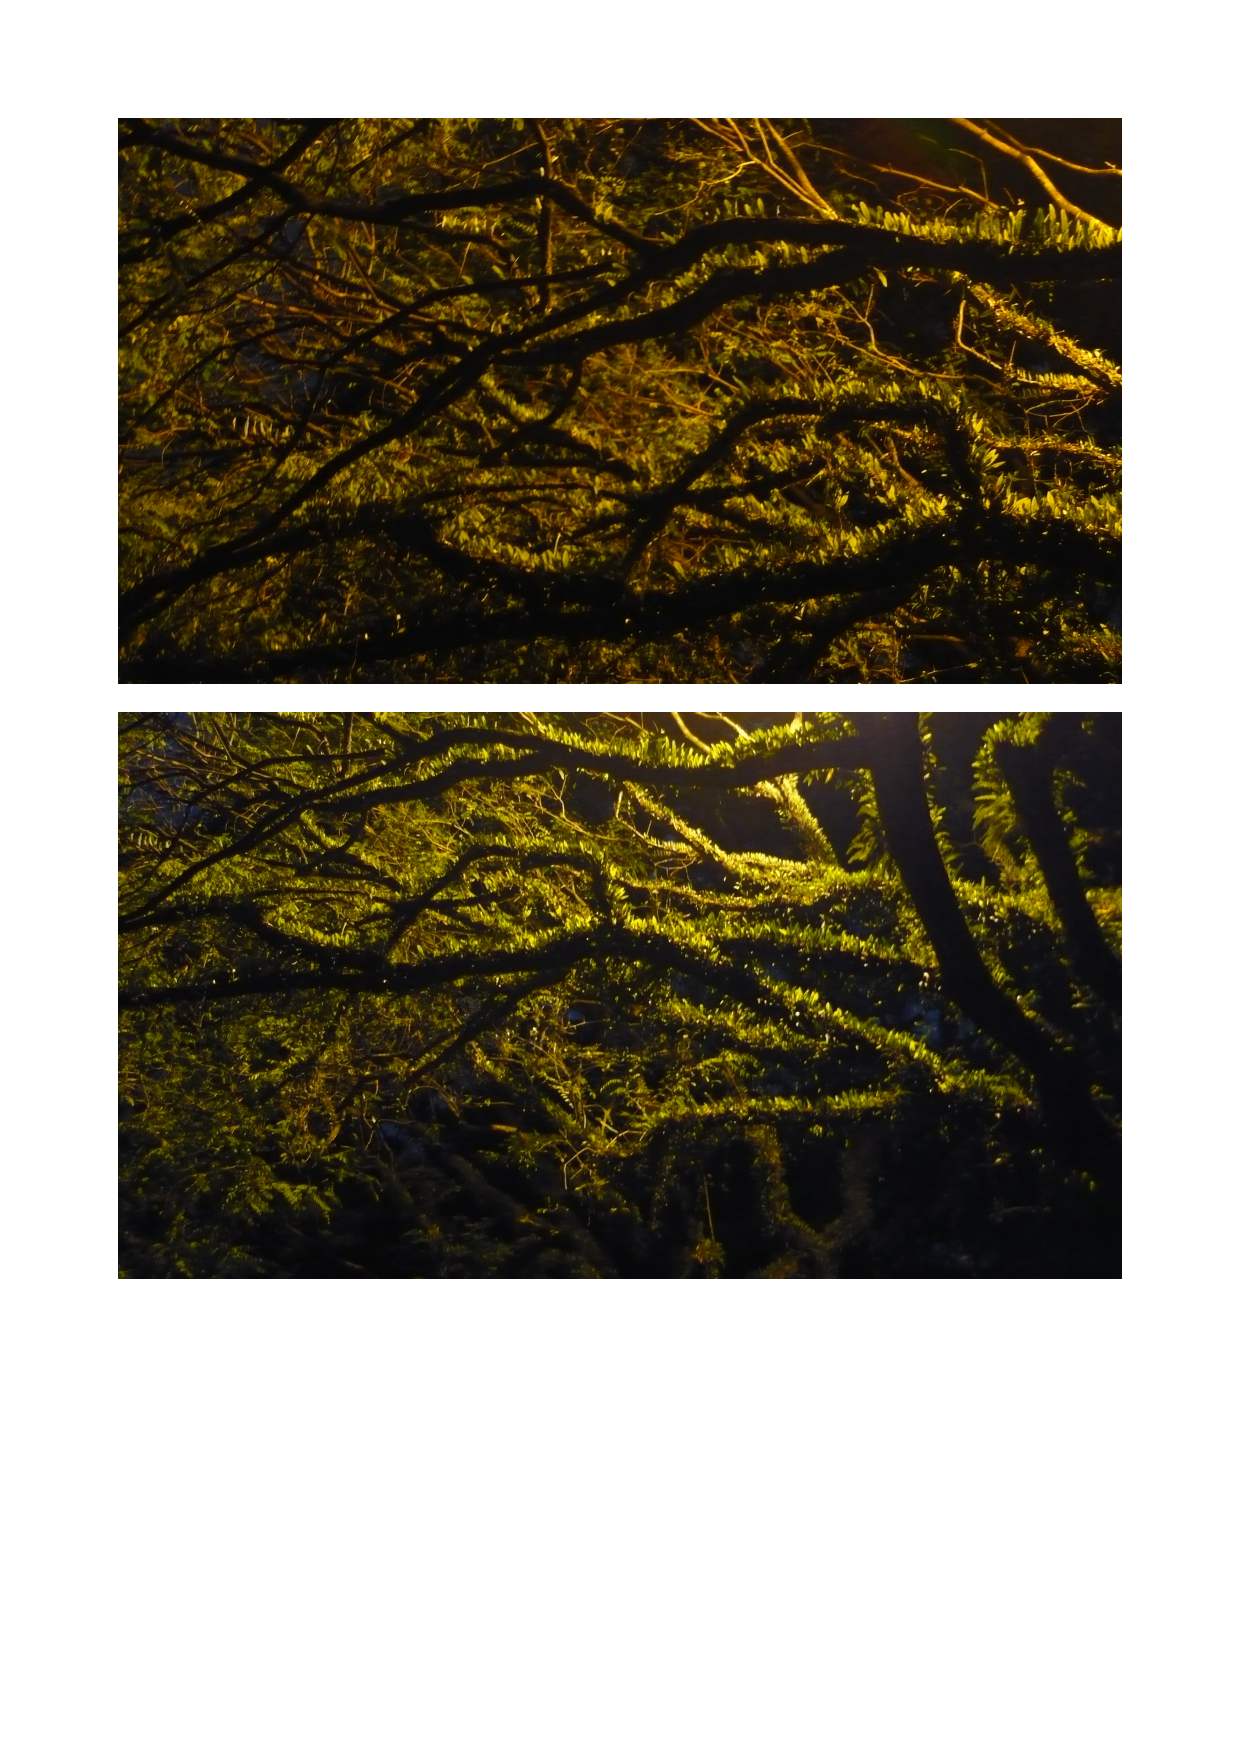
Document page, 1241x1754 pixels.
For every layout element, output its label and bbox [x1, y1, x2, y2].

picture [118, 712, 1122, 1279]
picture [118, 118, 1122, 684]
